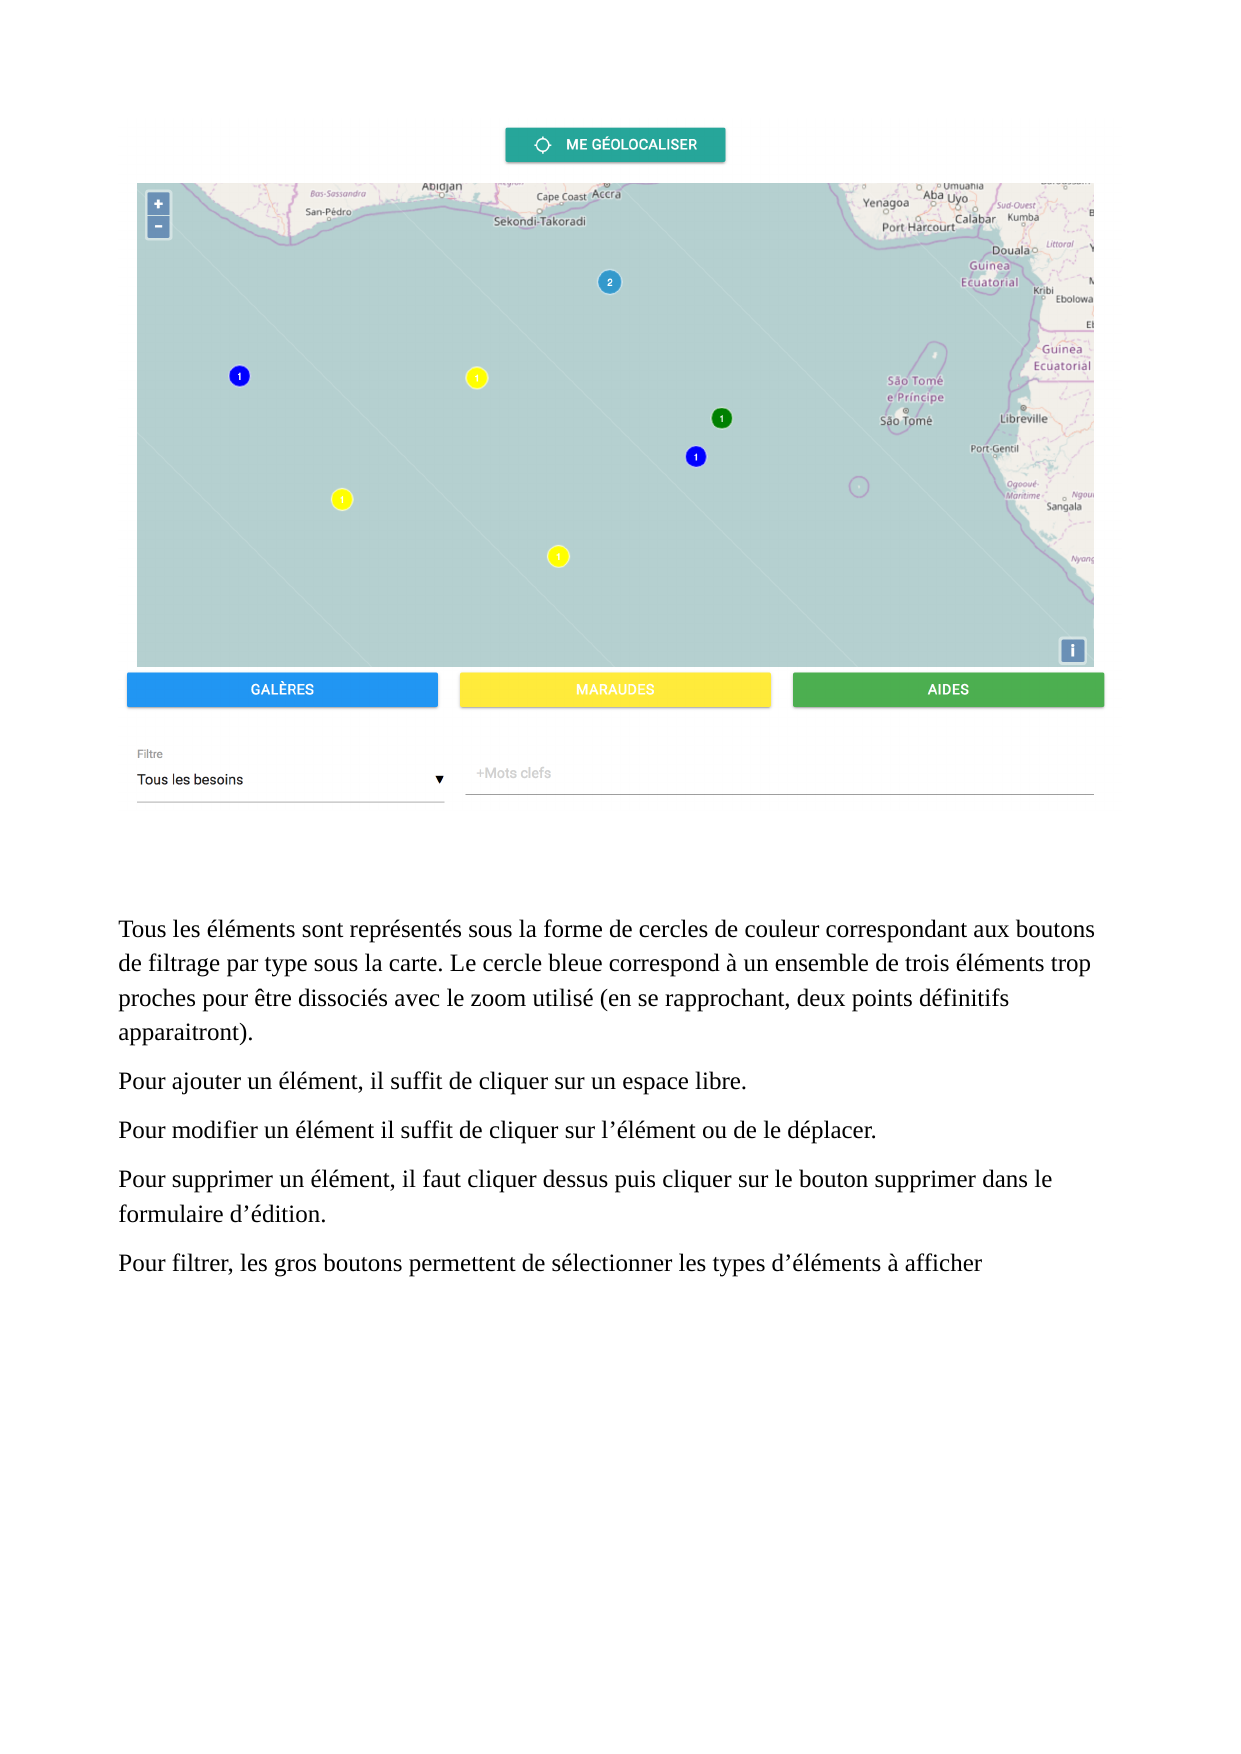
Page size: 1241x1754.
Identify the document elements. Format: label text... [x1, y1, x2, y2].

text Pour filtrer, les gros boutons permettent de sélectionner les types d’éléments à afficher [118, 1248, 1122, 1277]
text Pour modifier un élément il suffit de cliquer sur l’élément ou de le déplacer. [118, 1116, 1122, 1144]
text Tous les éléments sont représentés sous la forme de cercles de couleur correspondant aux boutons de filtrage par type sous la carte. Le cercle bleue correspond à un ensemble de trois éléments trop proches pour être dissociés avec le zoom utilisé (en se rapprochant, deux points définitifs apparaitront). [118, 914, 1122, 1046]
picture [118, 118, 1123, 811]
text Pour supprimer un élément, il faut cliquer dessus puis cliquer sur le bouton supprimer dans le formulaire d’édition. [118, 1164, 1122, 1228]
text Pour ajouter un élément, il suffit de cliquer sur un espace libre. [118, 1066, 1122, 1095]
